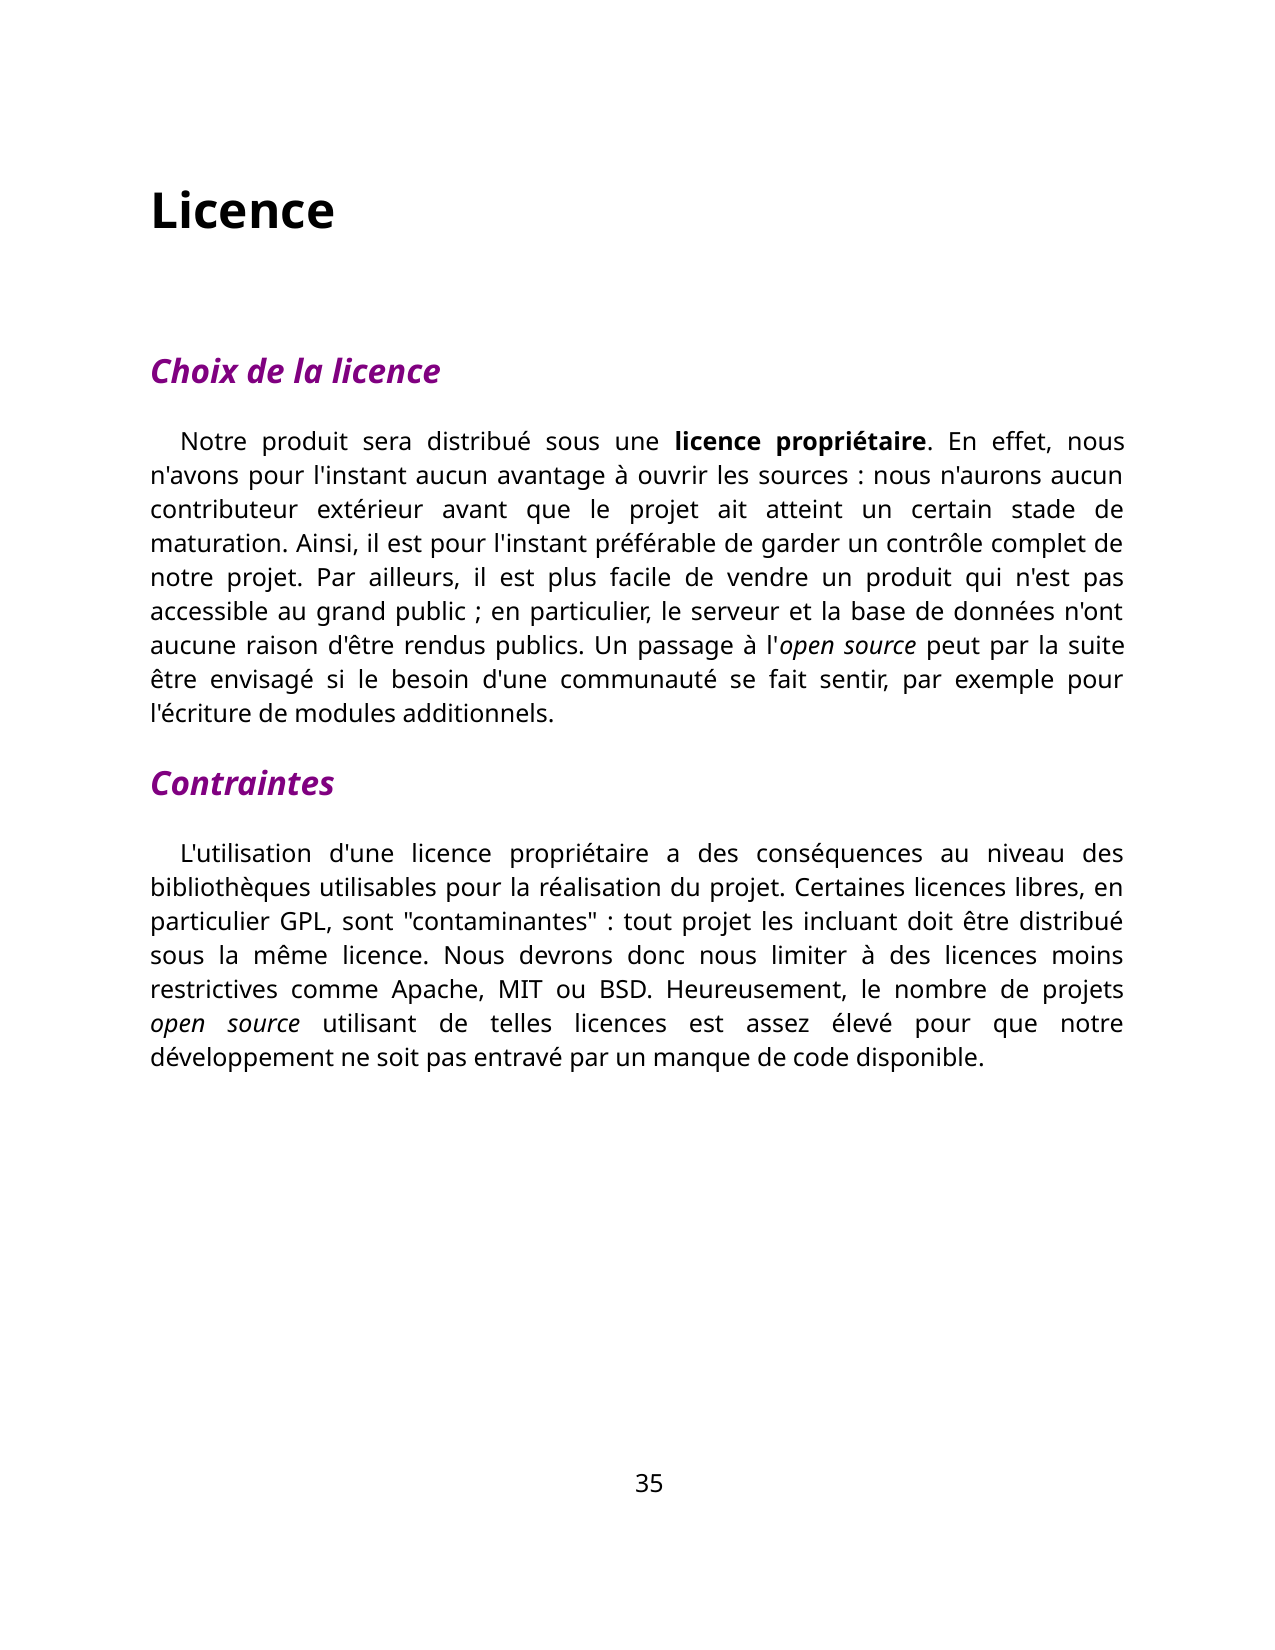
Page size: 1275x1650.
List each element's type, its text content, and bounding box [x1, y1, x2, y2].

text L'utilisation d'une licence propriétaire a des conséquences au niveau des bibliothèques utilisables pour la réalisation du projet. Certaines licences libres, en particulier GPL, sont "contaminantes" : tout projet les incluant doit être distribué sous la même licence. Nous devrons donc nous limiter à des licences moins restrictives comme Apache, MIT ou BSD. Heureusement, le nombre de projets open source utilisant de telles licences est assez élevé pour que notre développement ne soit pas entravé par un manque de code disponible. [150, 835, 1125, 1074]
subtitle Licence [150, 176, 1125, 243]
subtitle Contraintes [150, 760, 1125, 805]
subtitle Choix de la licence [150, 348, 1125, 393]
text Notre produit sera distribué sous une licence propriétaire. En effet, nous n'avons pour l'instant aucun avantage à ouvrir les sources : nous n'aurons aucun contributeur extérieur avant que le projet ait atteint un certain stade de maturation. Ainsi, il est pour l'instant préférable de garder un contrôle complet de notre projet. Par ailleurs, il est plus facile de vendre un produit qui n'est pas accessible au grand public ; en particulier, le serveur et la base de données n'ont aucune raison d'être rendus publics. Un passage à l'open source peut par la suite être envisagé si le besoin d'une communauté se fait sentir, par exemple pour l'écriture de modules additionnels. [150, 423, 1125, 730]
